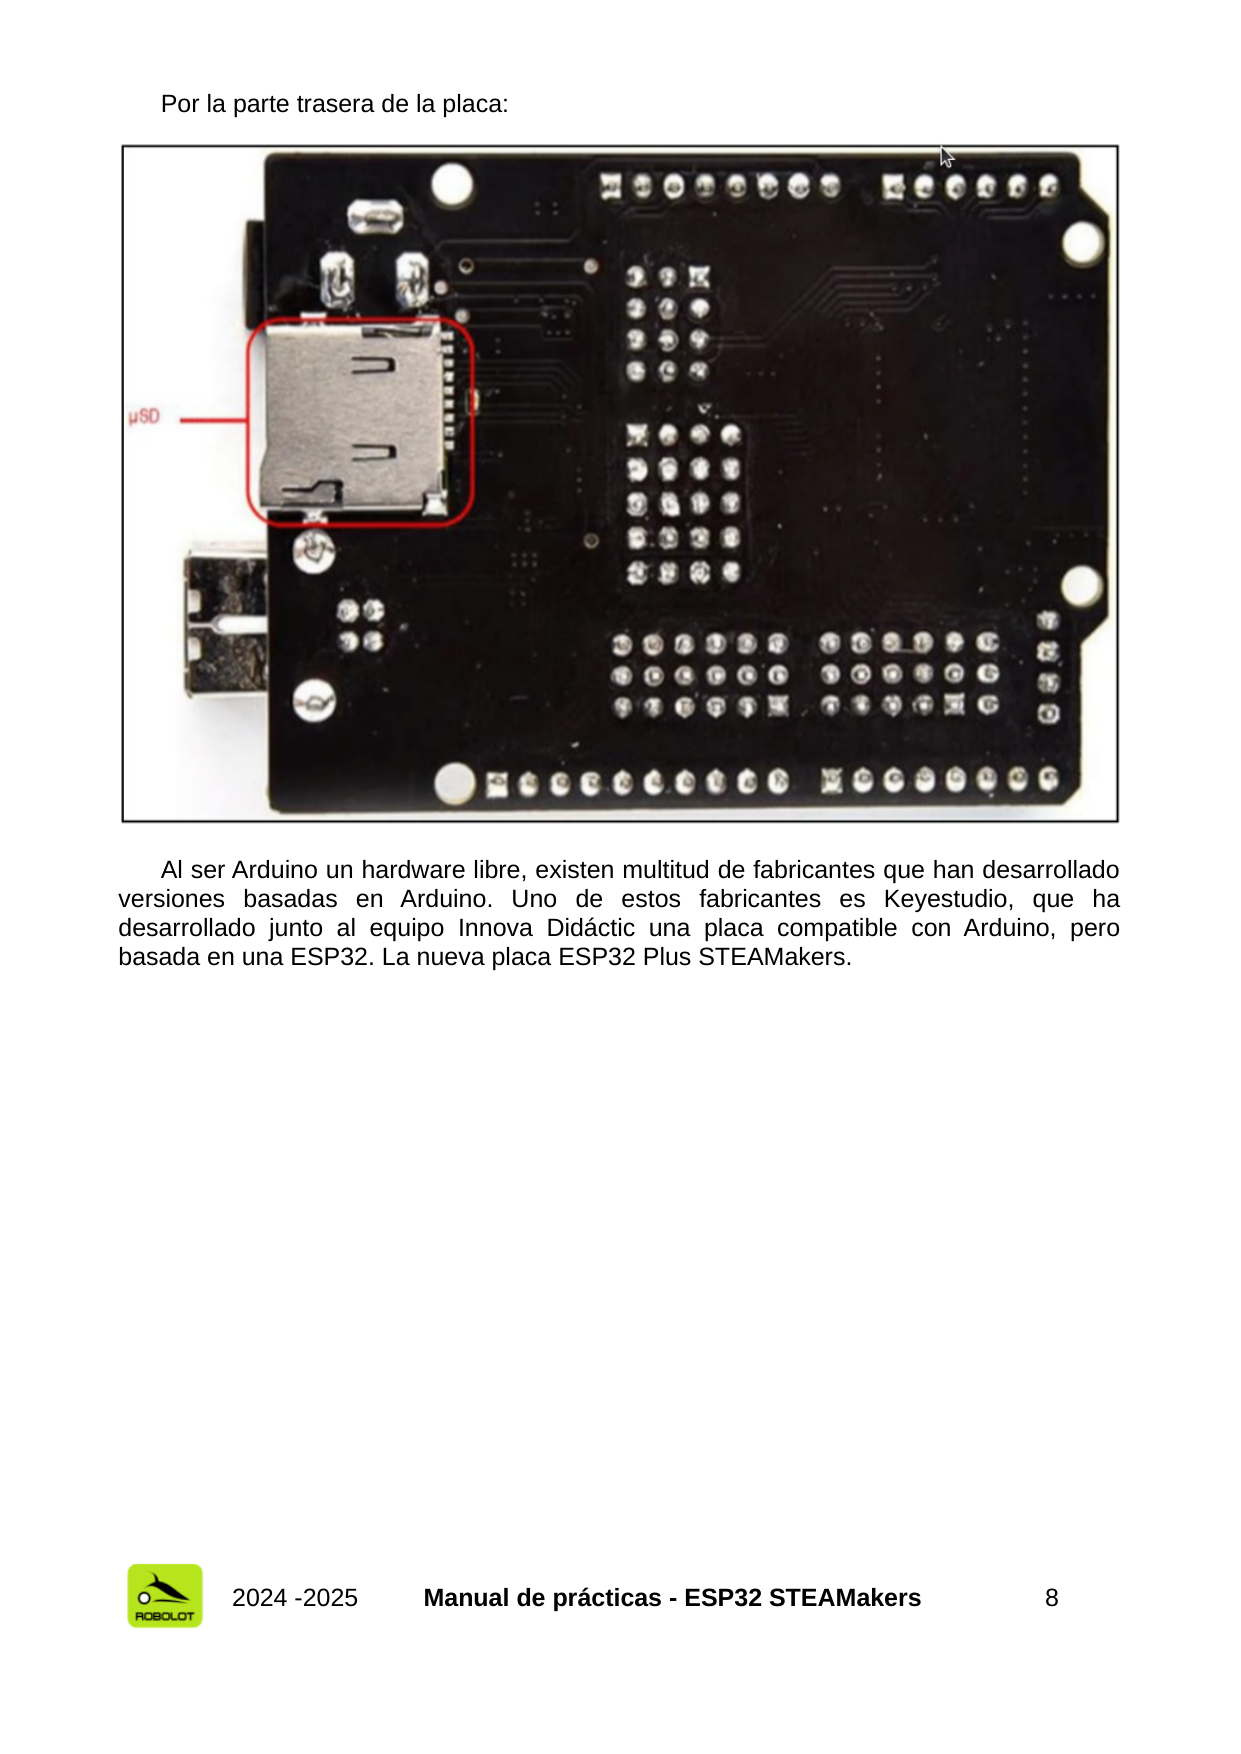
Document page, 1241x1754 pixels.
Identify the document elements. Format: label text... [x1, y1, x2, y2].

picture [126, 1563, 205, 1631]
text Al ser Arduino un hardware libre, existen multitud de fabricantes que han desarrollado versiones basadas en Arduino. Uno de estos fabricantes es Keyestudio, que ha desarrollado junto al equipo Innova Didáctic una placa compatible con Arduino, pero basada en una ESP32. La nueva placa ESP32 Plus STEAMakers. [118, 856, 1122, 971]
picture [118, 142, 1123, 827]
text Por la parte trasera de la placa: [118, 88, 1122, 117]
